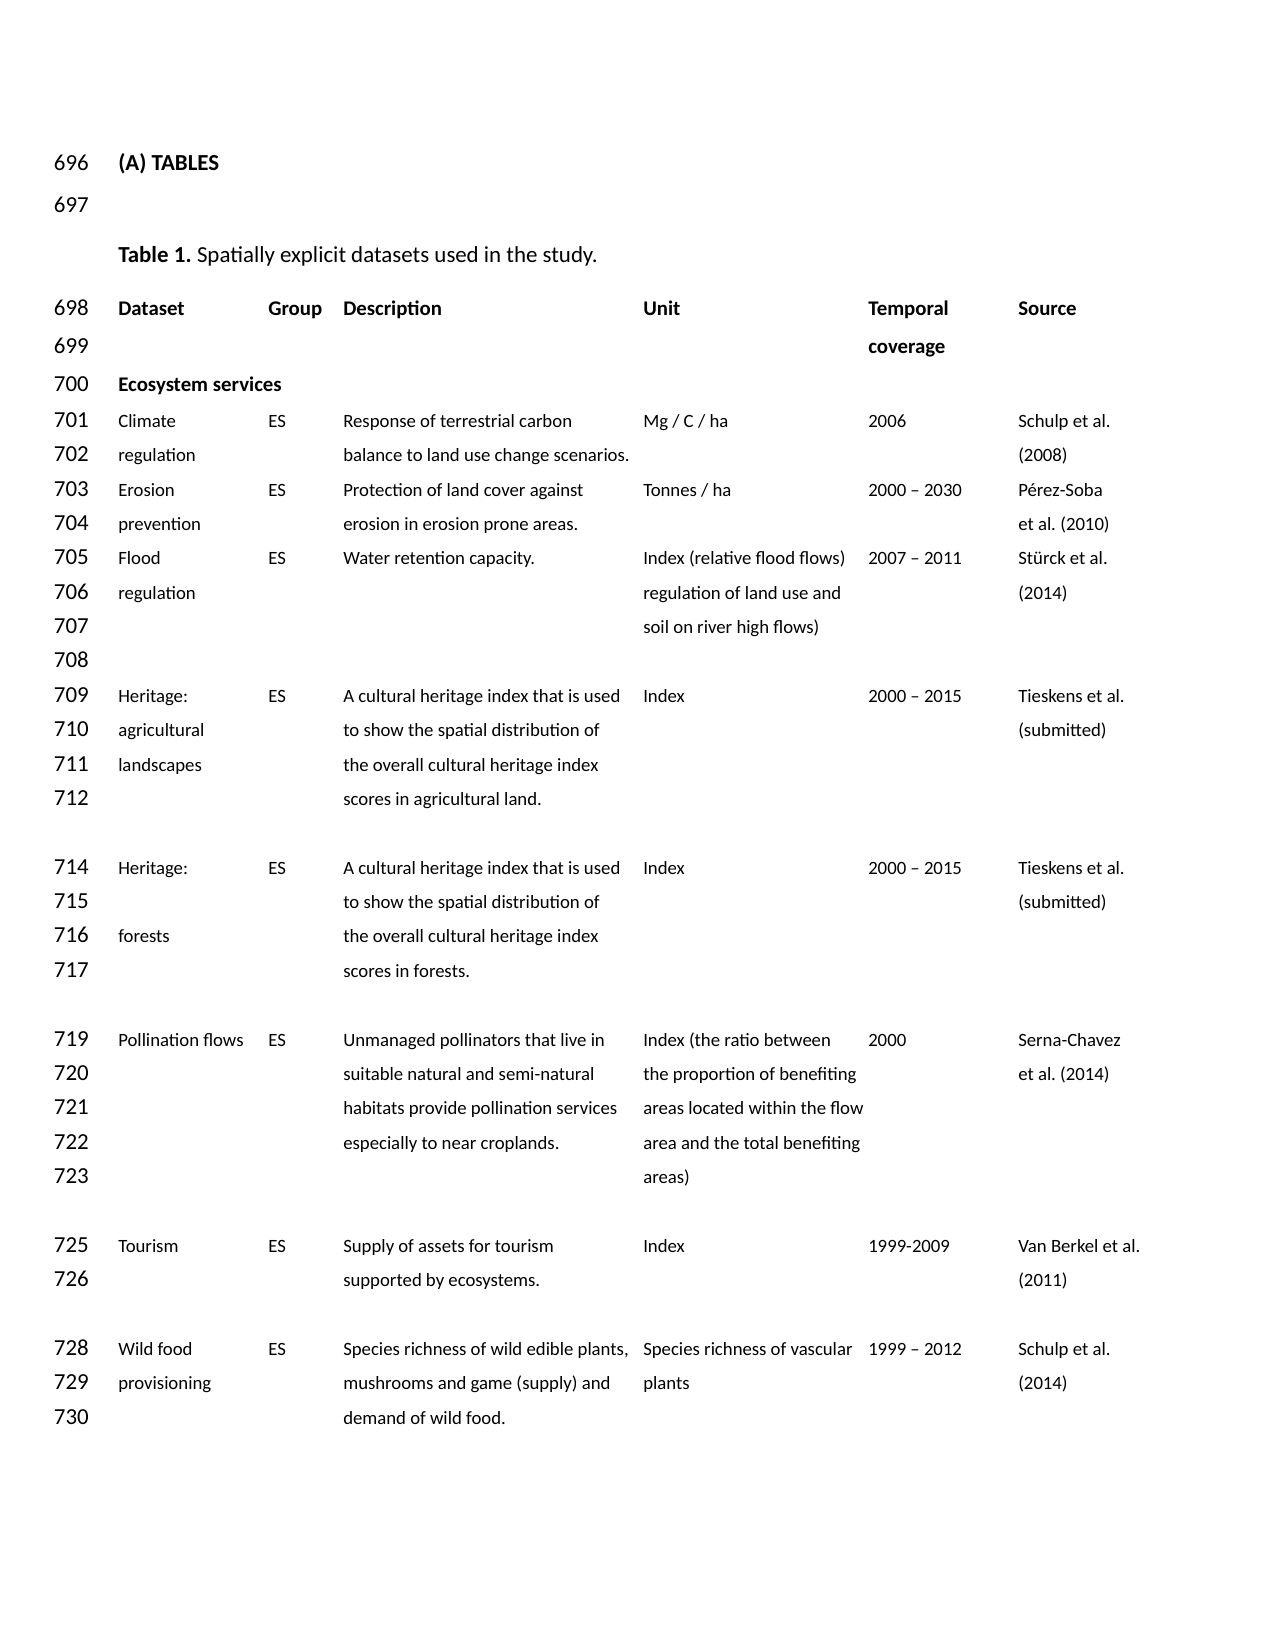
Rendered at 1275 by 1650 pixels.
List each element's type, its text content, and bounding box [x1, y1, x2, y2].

text Pollination flows ES Unmanaged pollinators that live in Index (the ratio between 2000 Serna-Chavez [118, 1028, 1157, 1051]
text Ecosystem services [118, 371, 1157, 396]
text scores in forests. [118, 959, 1157, 1016]
text Heritage: ES A cultural heritage index that is used Index 2000 – 2015 Tieskens et al. to show the spatial distribution of (submitted) forests the overall cultural heritage index [118, 856, 1157, 948]
text Heritage: ES A cultural heritage index that is used Index 2000 – 2015 Tieskens et al. agricultural to show the spatial distribution of (submitted) landscapes the overall cultural heritage index [118, 684, 1157, 776]
text supported by ecosystems. (2011) [118, 1268, 1157, 1326]
text areas) [118, 1165, 1157, 1223]
text Erosion ES Protection of land cover against Tonnes / ha 2000 – 2030 Pérez-Soba prevention erosion in erosion prone areas. et al. (2010) [118, 478, 1157, 535]
text Dataset Group Description Unit Temporal Source coverage [118, 295, 1157, 358]
text Flood ES Water retention capacity. Index (relative flood flows) 2007 – 2011 Stürck et al. regulation regulation of land use and (2014) [118, 547, 1157, 604]
text Table 1. Spatially explicit datasets used in the study. [118, 240, 1157, 268]
text soil on river high flows) [118, 615, 1157, 673]
text demand of wild food. [118, 1406, 1157, 1463]
text Climate ES Response of terrestrial carbon Mg / C / ha 2006 Schulp et al. [118, 409, 1157, 432]
text Wild food ES Species richness of wild edible plants, Species richness of vascular 1999 – 2012 Schulp et al. provisioning mushrooms and game (supply) and plants (2014) [118, 1337, 1157, 1394]
text scores in agricultural land. [118, 787, 1157, 844]
text habitats provide pollination services areas located within the flow especially to near croplands. area and the total benefiting [118, 1097, 1157, 1154]
text regulation balance to land use change scenarios. ⁠ (2008) [118, 443, 1157, 466]
text suitable natural and semi-natural the proportion of benefiting et al. (2014) [118, 1062, 1157, 1085]
text Tourism ES Supply of assets for tourism Index 1999-2009 Van Berkel et al. [118, 1234, 1157, 1257]
subtitle (A) TABLES [118, 148, 1157, 176]
